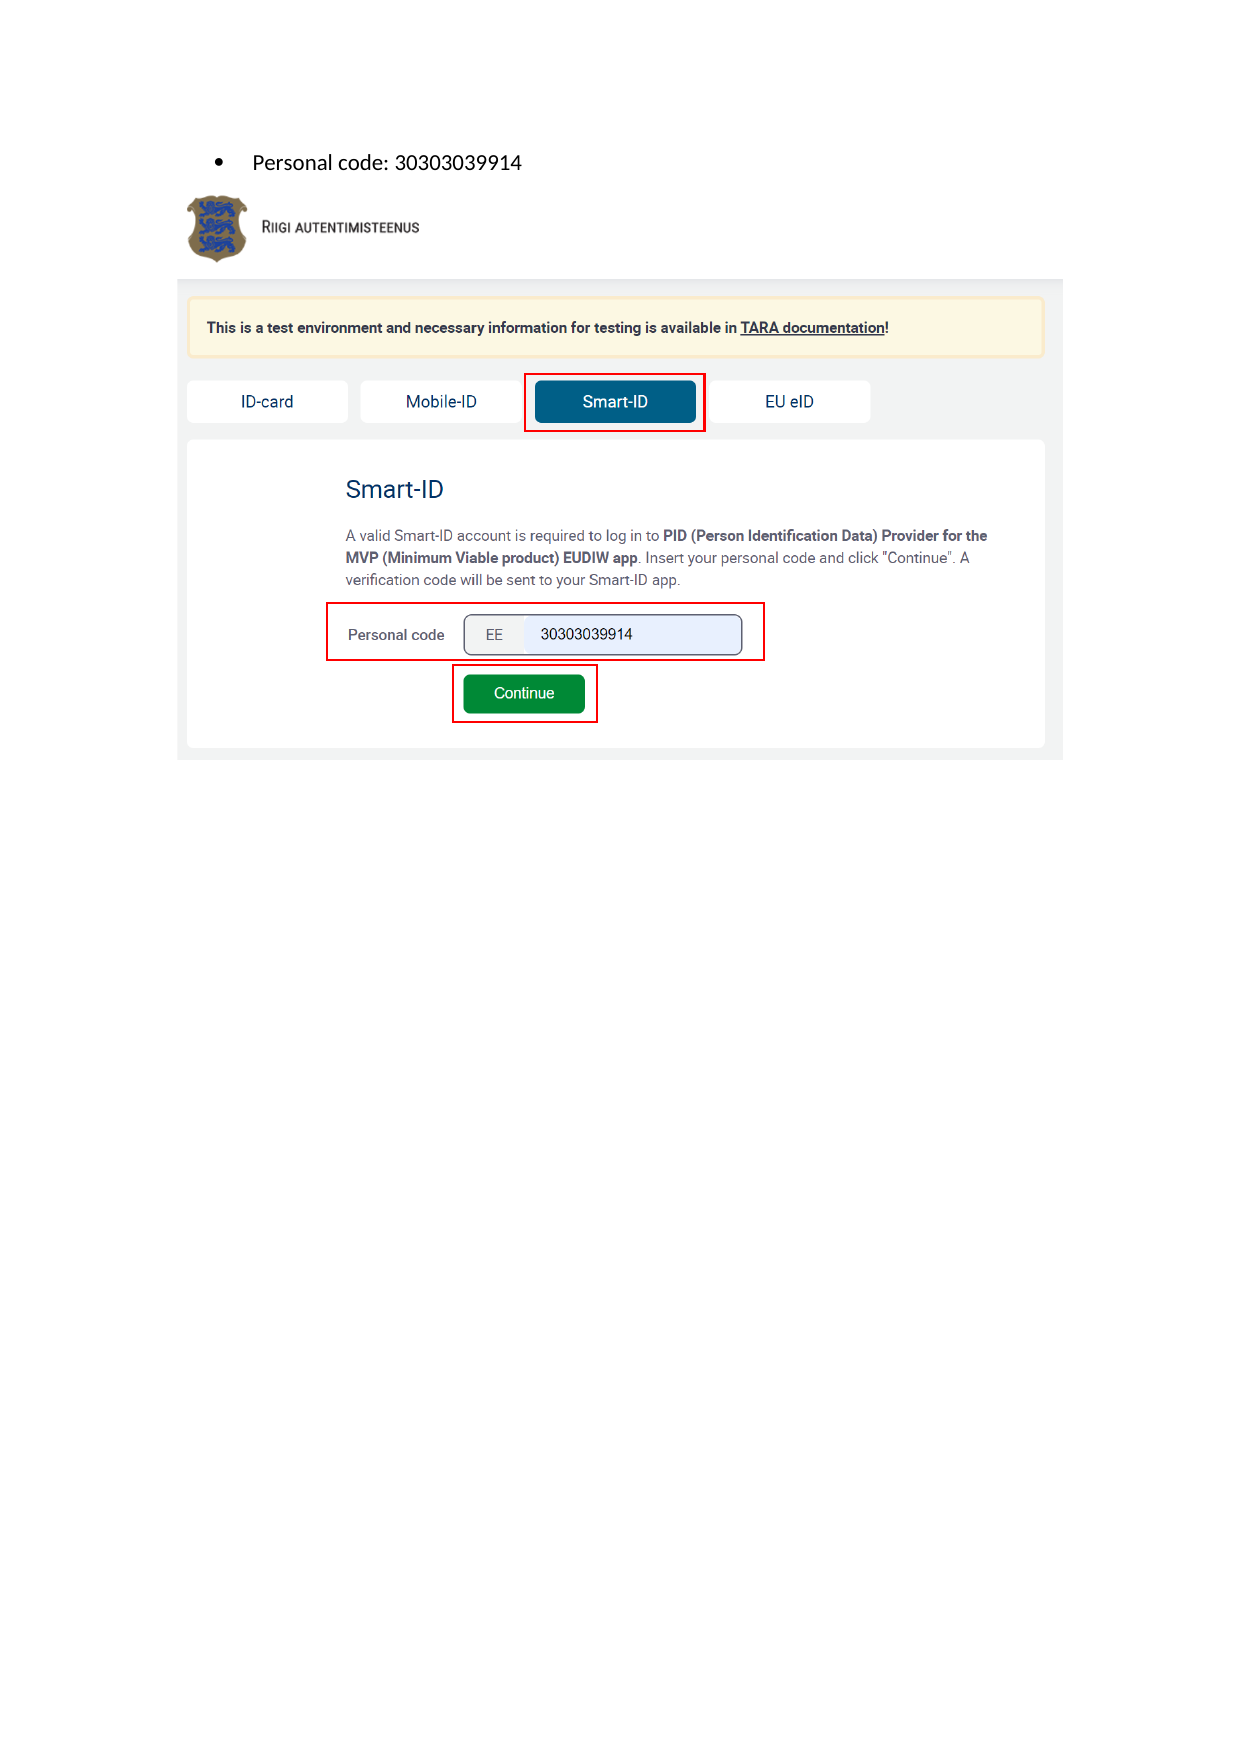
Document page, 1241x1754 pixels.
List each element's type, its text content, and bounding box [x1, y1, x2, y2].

picture [177, 193, 1063, 760]
list Personal code: 30303039914 [215, 148, 1063, 176]
